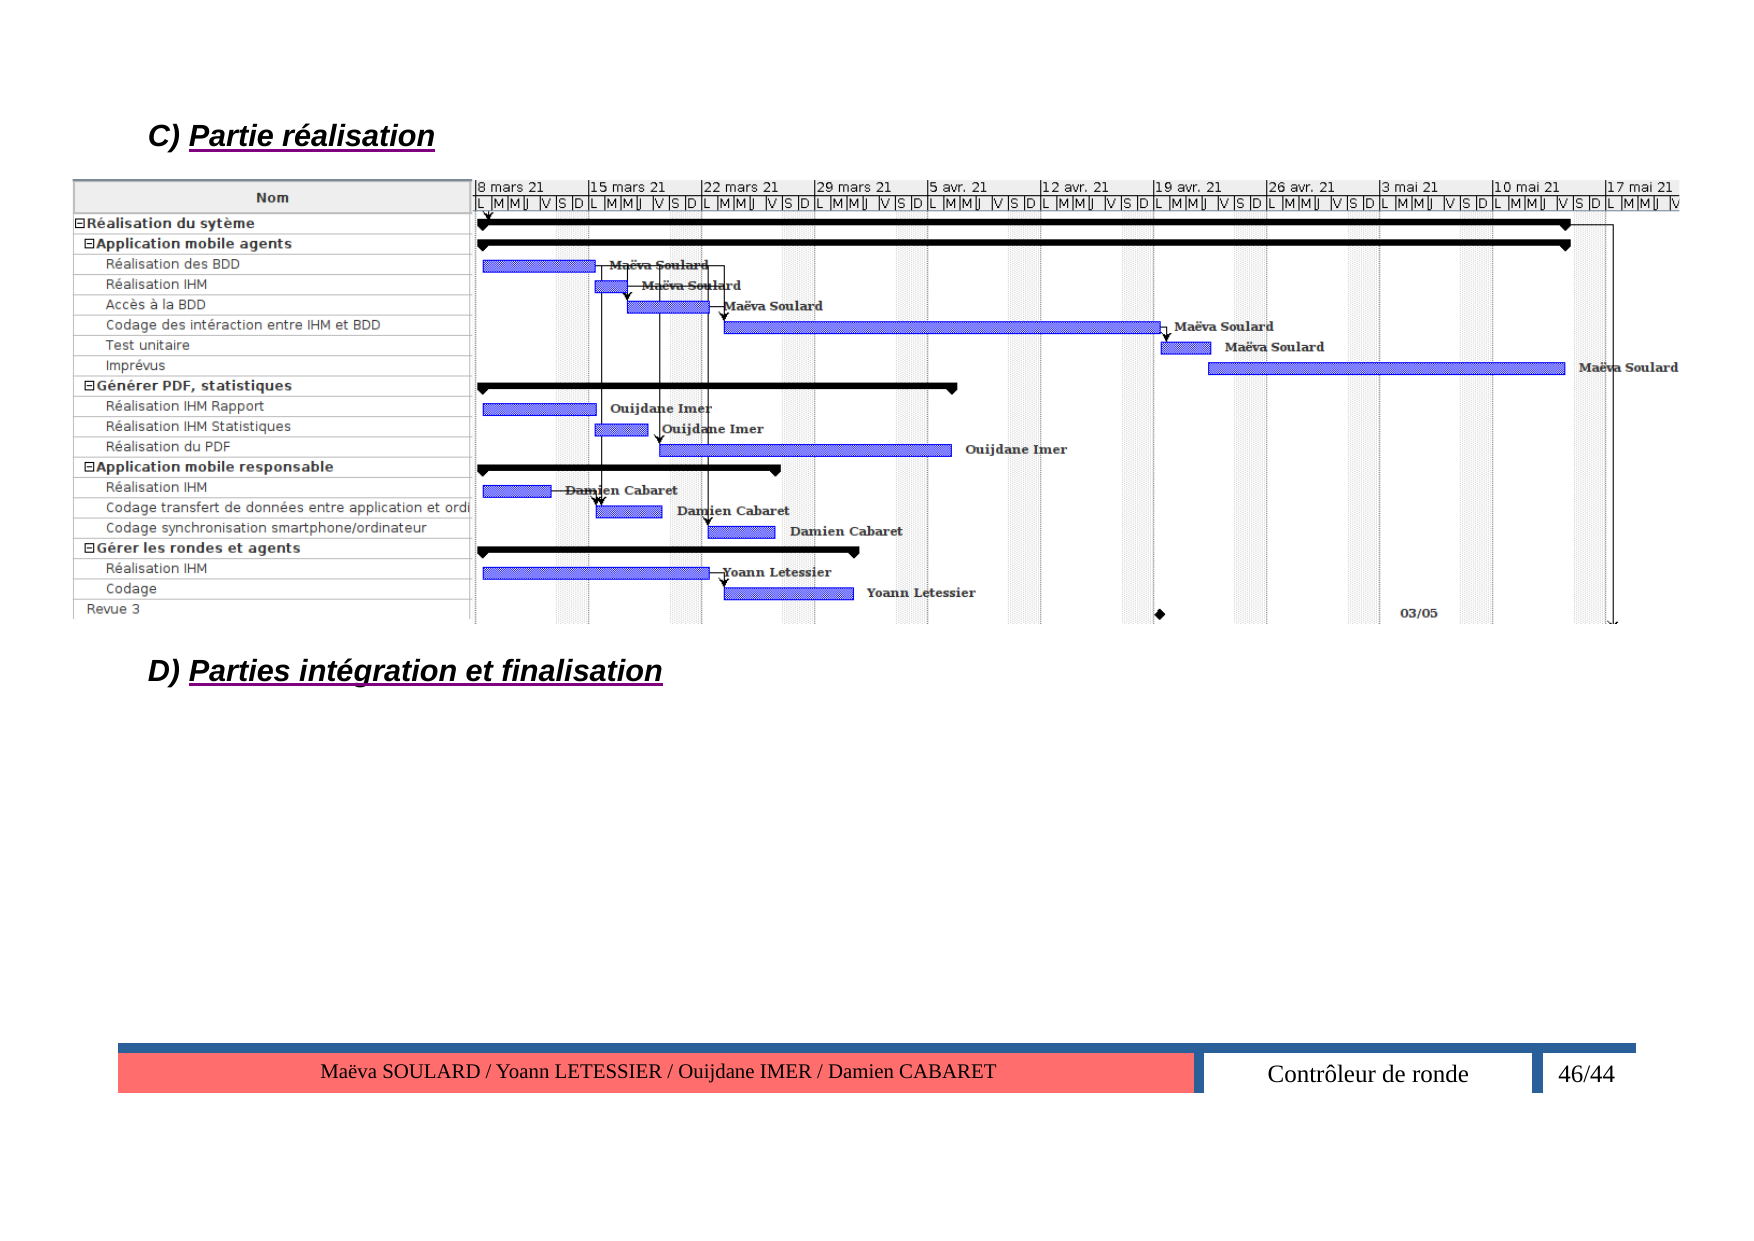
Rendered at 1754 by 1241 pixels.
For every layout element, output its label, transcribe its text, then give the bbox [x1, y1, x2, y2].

picture [72, 179, 137, 619]
picture [472, 179, 1680, 624]
subtitle Partie réalisation [118, 118, 1636, 153]
subtitle Parties intégration et finalisation [118, 652, 1636, 688]
